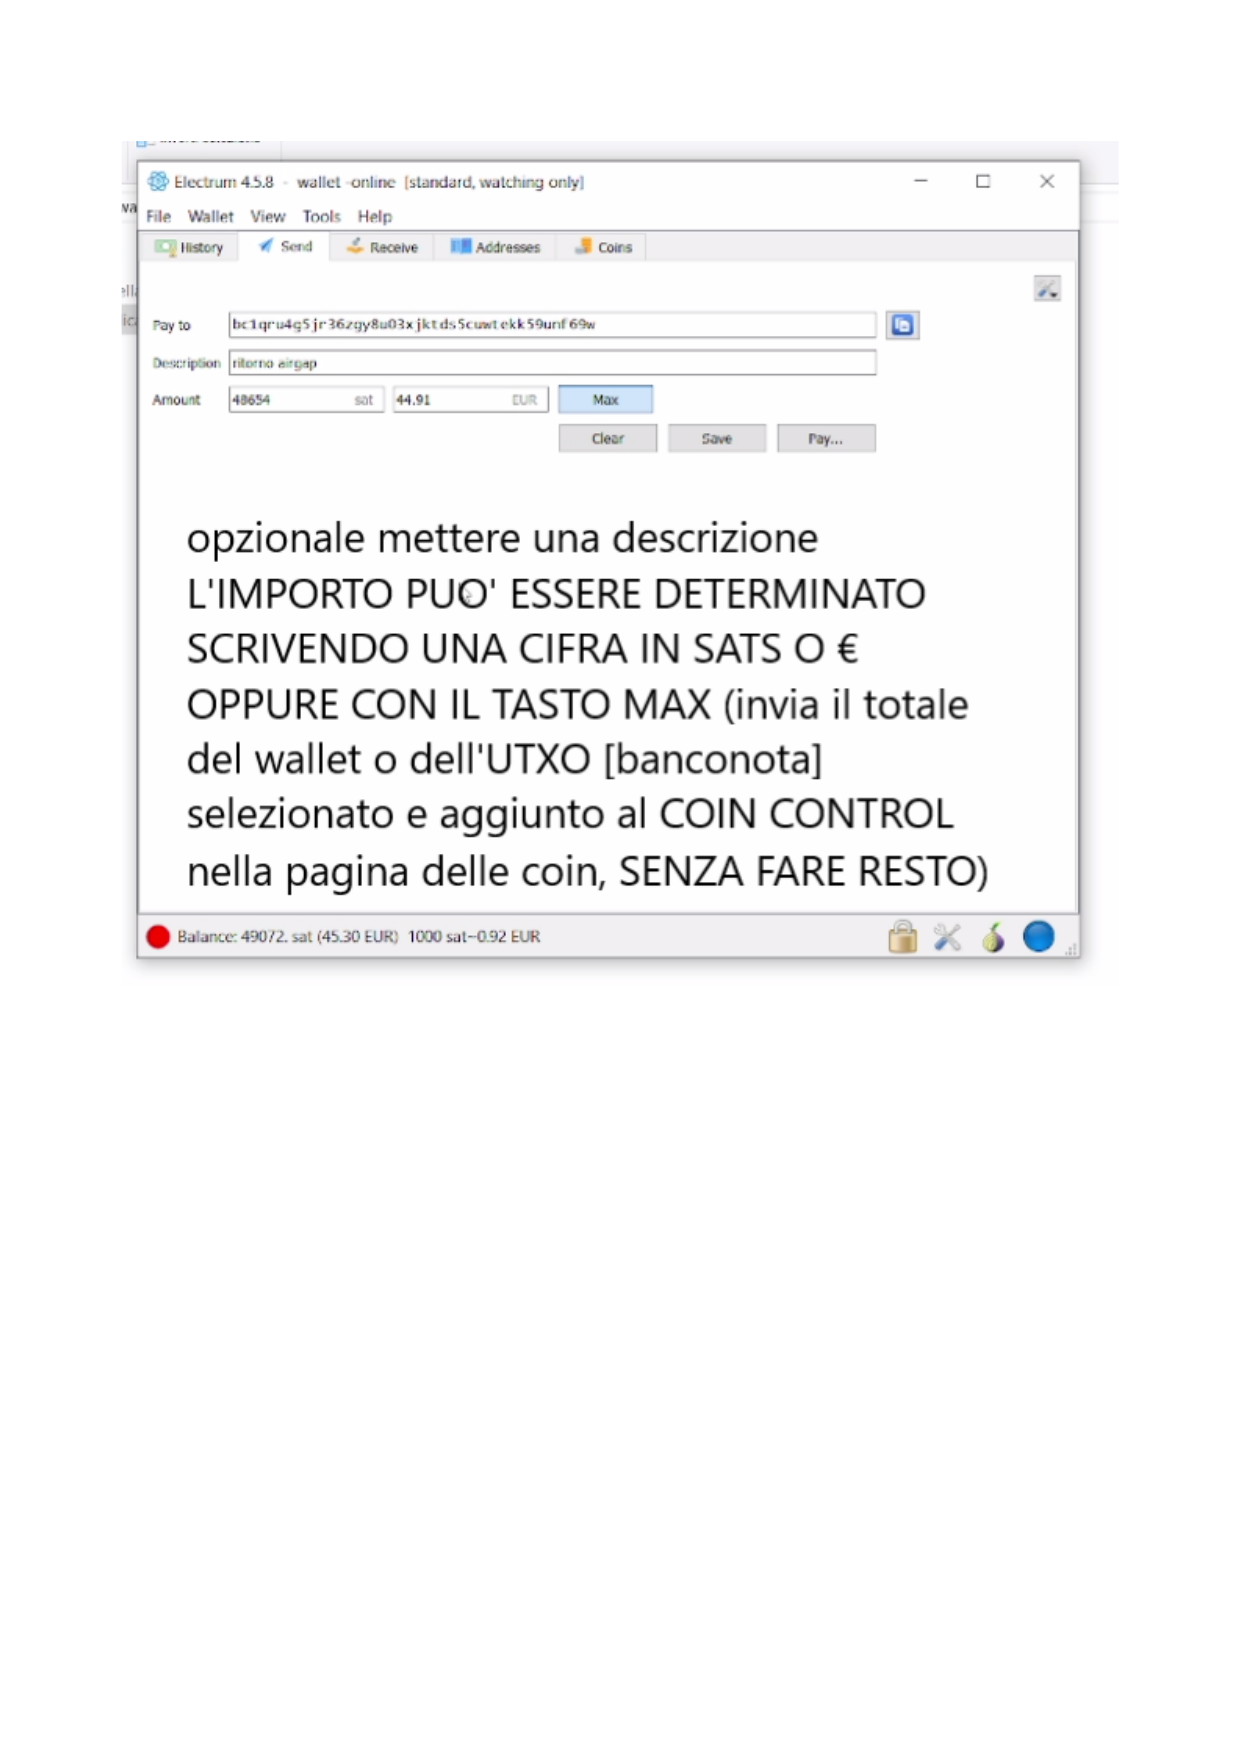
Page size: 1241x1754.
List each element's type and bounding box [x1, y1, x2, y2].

picture [121, 141, 1119, 986]
